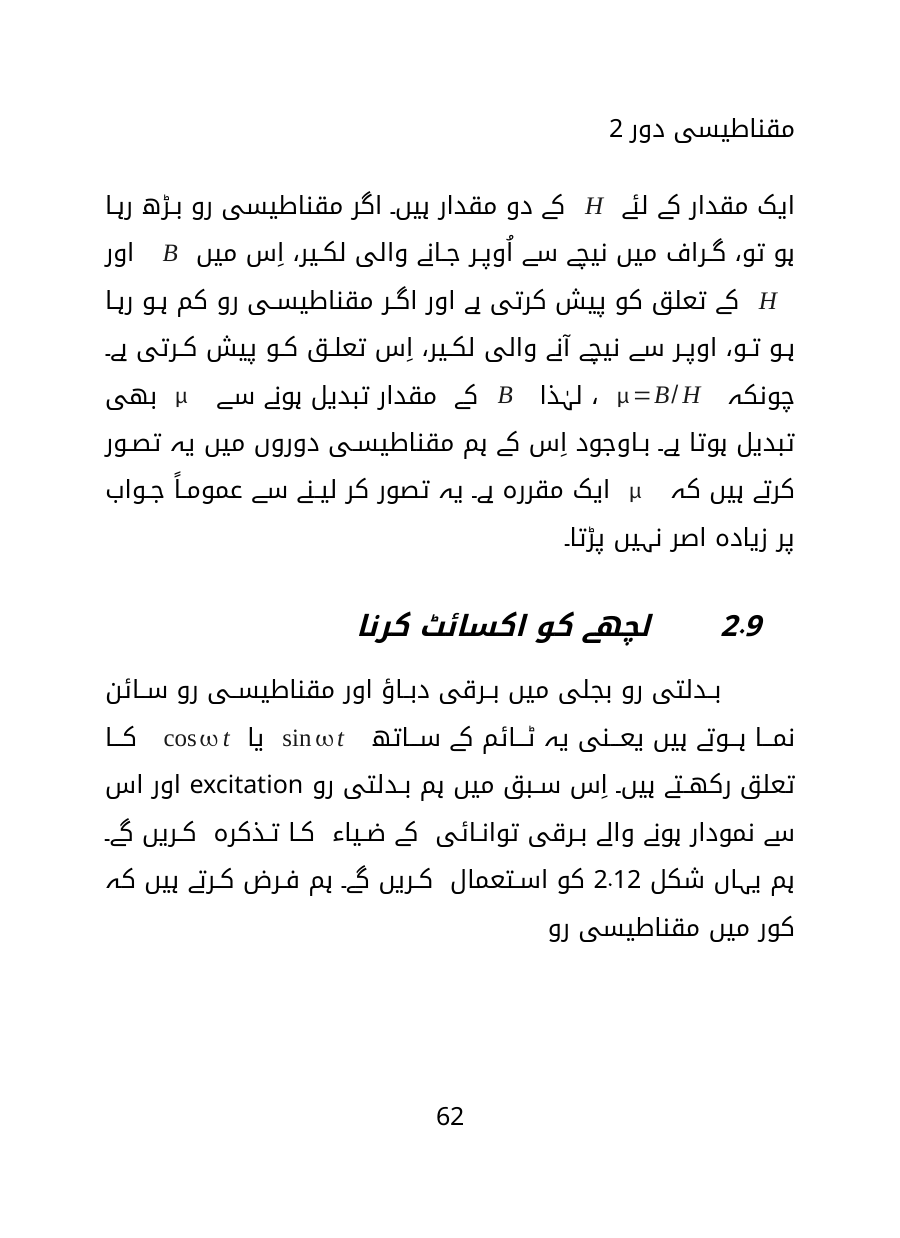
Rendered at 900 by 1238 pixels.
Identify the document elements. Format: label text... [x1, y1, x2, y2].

subtitle لچھے کو اکسائٹ کرنا [105, 599, 720, 654]
text کسی بھی شہ میں اور کے تعلق کو گراف کے ذریعہ سے پیش کیا جاتا ہے۔ ایسا ہی ایک گراف شکل 2.11 میں دکھایا گیا ہے۔ گراف کو دیکھا جائے توکے کسی ایک مقدار کے لئےکے دو مقدار ہیں۔ اگر مقناطیسی رو بڑھ رہا ہو تو، گراف میں نیچے سے اُوپر جانے والی لکیر، اِس میں اور کے تعلق کو پیش کرتی ہے اور اگر مقناطیسی رو کم ہو رہا ہو تو، اوپر سے نیچے آنے والی لکیر، اِس تعلق کو پیش کرتی ہے۔ چونکہ ، لہٰذا کے مقدار تبدیل ہونے سے بھی تبدیل ہوتا ہے۔ باوجود اِس کے ہم مقناطیسی دوروں میں یہ تصور کرتے ہیں کہ ایک مقررہ ہے۔ یہ تصور کر لینے سے عموماً جواب پر زیادہ اصر نہیں پڑتا۔ [105, 182, 795, 562]
text بدلتی رو بجلی میں برقی دباؤ اور مقناطیسی رو سائن نما ہوتے ہیں یعنی یہ ٹائم کے ساتھ یا کا تعلق رکھتے ہیں۔ اِس سبق میں ہم بدلتی رو excitation اور اس سے نمودار ہونے والے برقی توانائی کے ضیاء کا تذکرہ کریں گے۔ ہم یہاں شکل 2.12 کو استعمال کریں گے۔ ہم فرض کرتے ہیں کہ کور میں مقناطیسی رو [105, 667, 795, 951]
